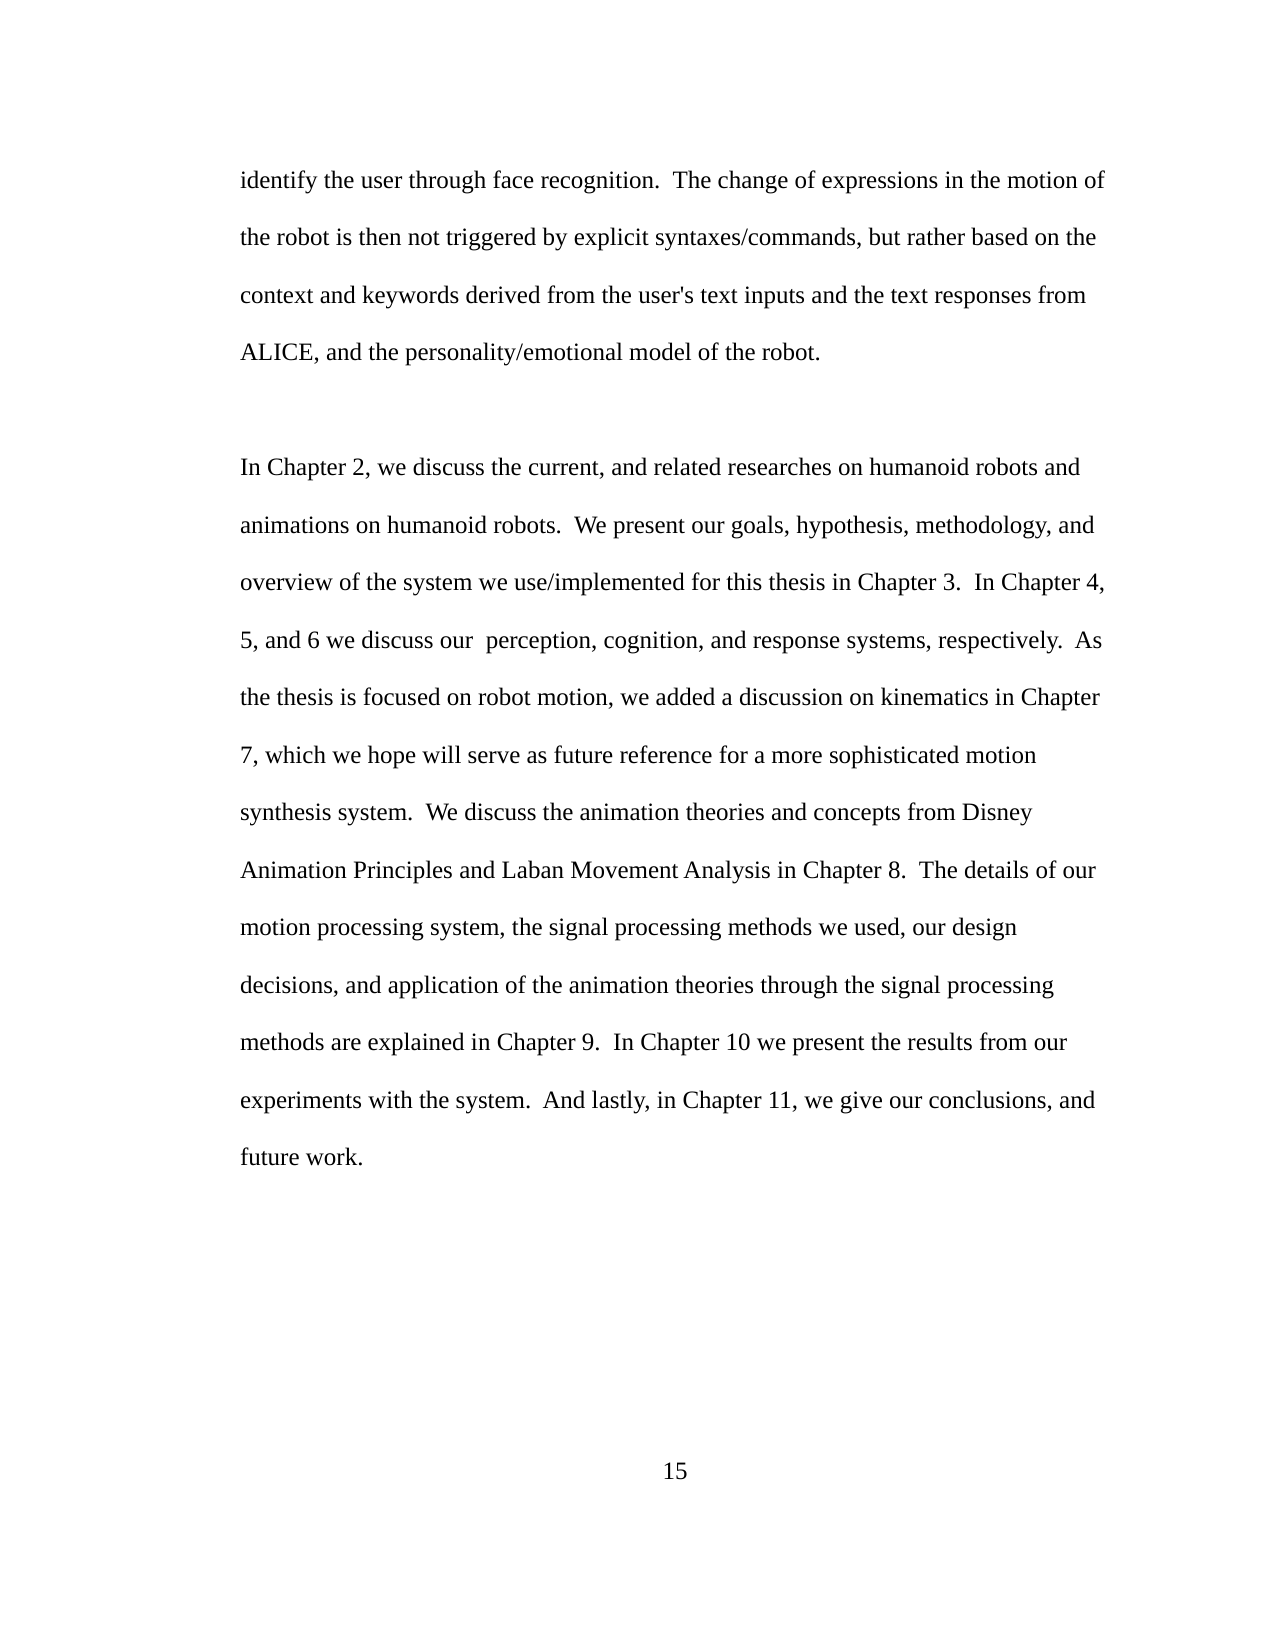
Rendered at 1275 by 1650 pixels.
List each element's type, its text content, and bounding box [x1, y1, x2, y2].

text identify the user through face recognition. The change of expressions in the motion of the robot is then not triggered by explicit syntaxes/commands, but rather based on the context and keywords derived from the user's text inputs and the text responses from ALICE, and the personality/emotional model of the robot. [240, 165, 1110, 366]
text In Chapter 2, we discuss the current, and related researches on humanoid robots and animations on humanoid robots. We present our goals, hypothesis, methodology, and overview of the system we use/implemented for this thesis in Chapter 3. In Chapter 4, 5, and 6 we discuss our perception, cognition, and response systems, respectively. As the thesis is focused on robot motion, we added a discussion on kinematics in Chapter 7, which we hope will serve as future reference for a more sophisticated motion synthesis system. We discuss the animation theories and concepts from Disney Animation Principles and Laban Movement Analysis in Chapter 8. The details of our motion processing system, the signal processing methods we used, our design decisions, and application of the animation theories through the signal processing methods are explained in Chapter 9. In Chapter 10 we present the results from our experiments with the system. And lastly, in Chapter 11, we give our conclusions, and future work. [240, 452, 1110, 1171]
